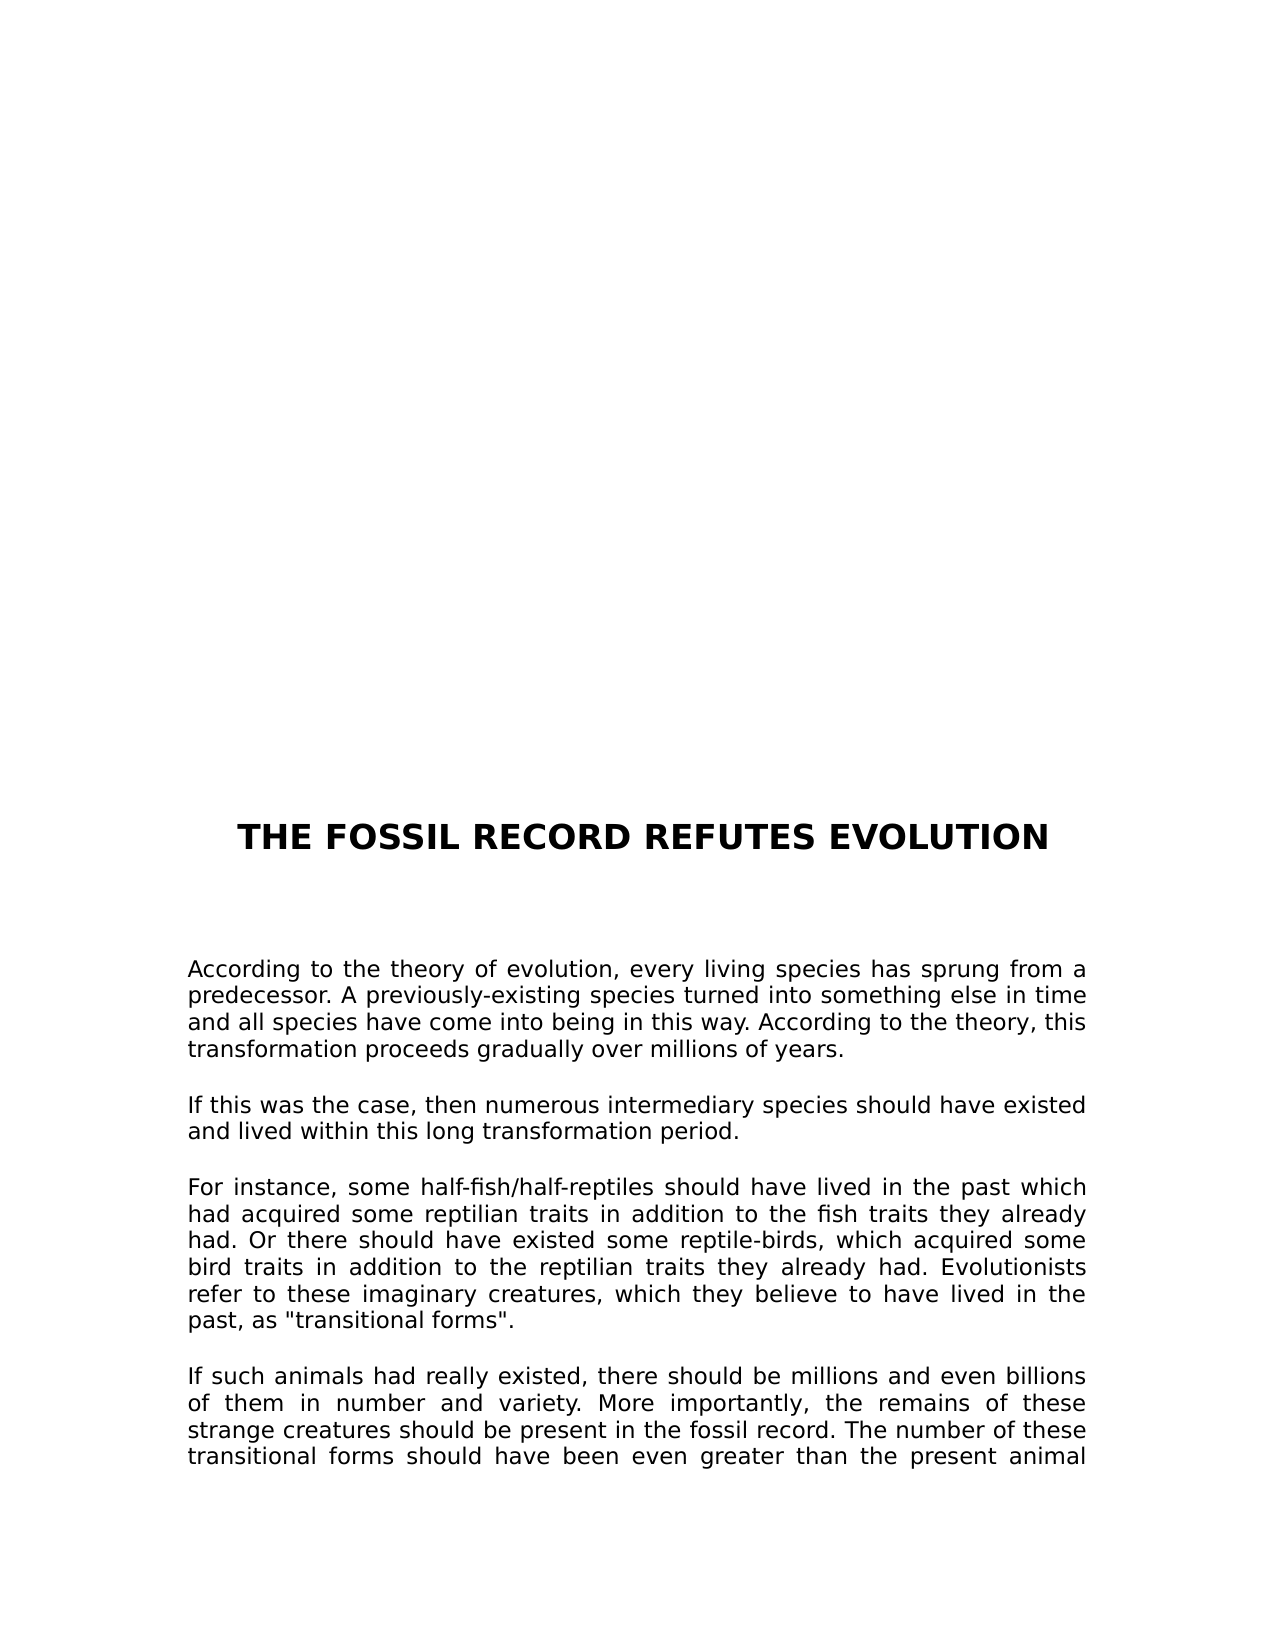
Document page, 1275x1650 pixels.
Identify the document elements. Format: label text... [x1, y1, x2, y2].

text According to the theory of evolution, every living species has sprung from a predecessor. A previously-existing species turned into something else in time and all species have come into being in this way. According to the theory, this transformation proceeds gradually over millions of years. [187, 956, 1088, 1063]
text If this was the case, then numerous intermediary species should have existed and lived within this long transformation period. [187, 1092, 1088, 1145]
text THE FOSSIL RECORD REFUTES EVOLUTION [187, 818, 1088, 858]
text For instance, some half-fish/half-reptiles should have lived in the past which had acquired some reptilian traits in addition to the fish traits they already had. Or there should have existed some reptile-birds, which acquired some bird traits in addition to the reptilian traits they already had. Evolutionists refer to these imaginary creatures, which they believe to have lived in the past, as "transitional forms". [187, 1174, 1088, 1334]
text If such animals had really existed, there should be millions and even billions of them in number and variety. More importantly, the remains of these strange creatures should be present in the fossil record. The number of these transitional forms should have been even greater than the present animal [187, 1363, 1088, 1470]
